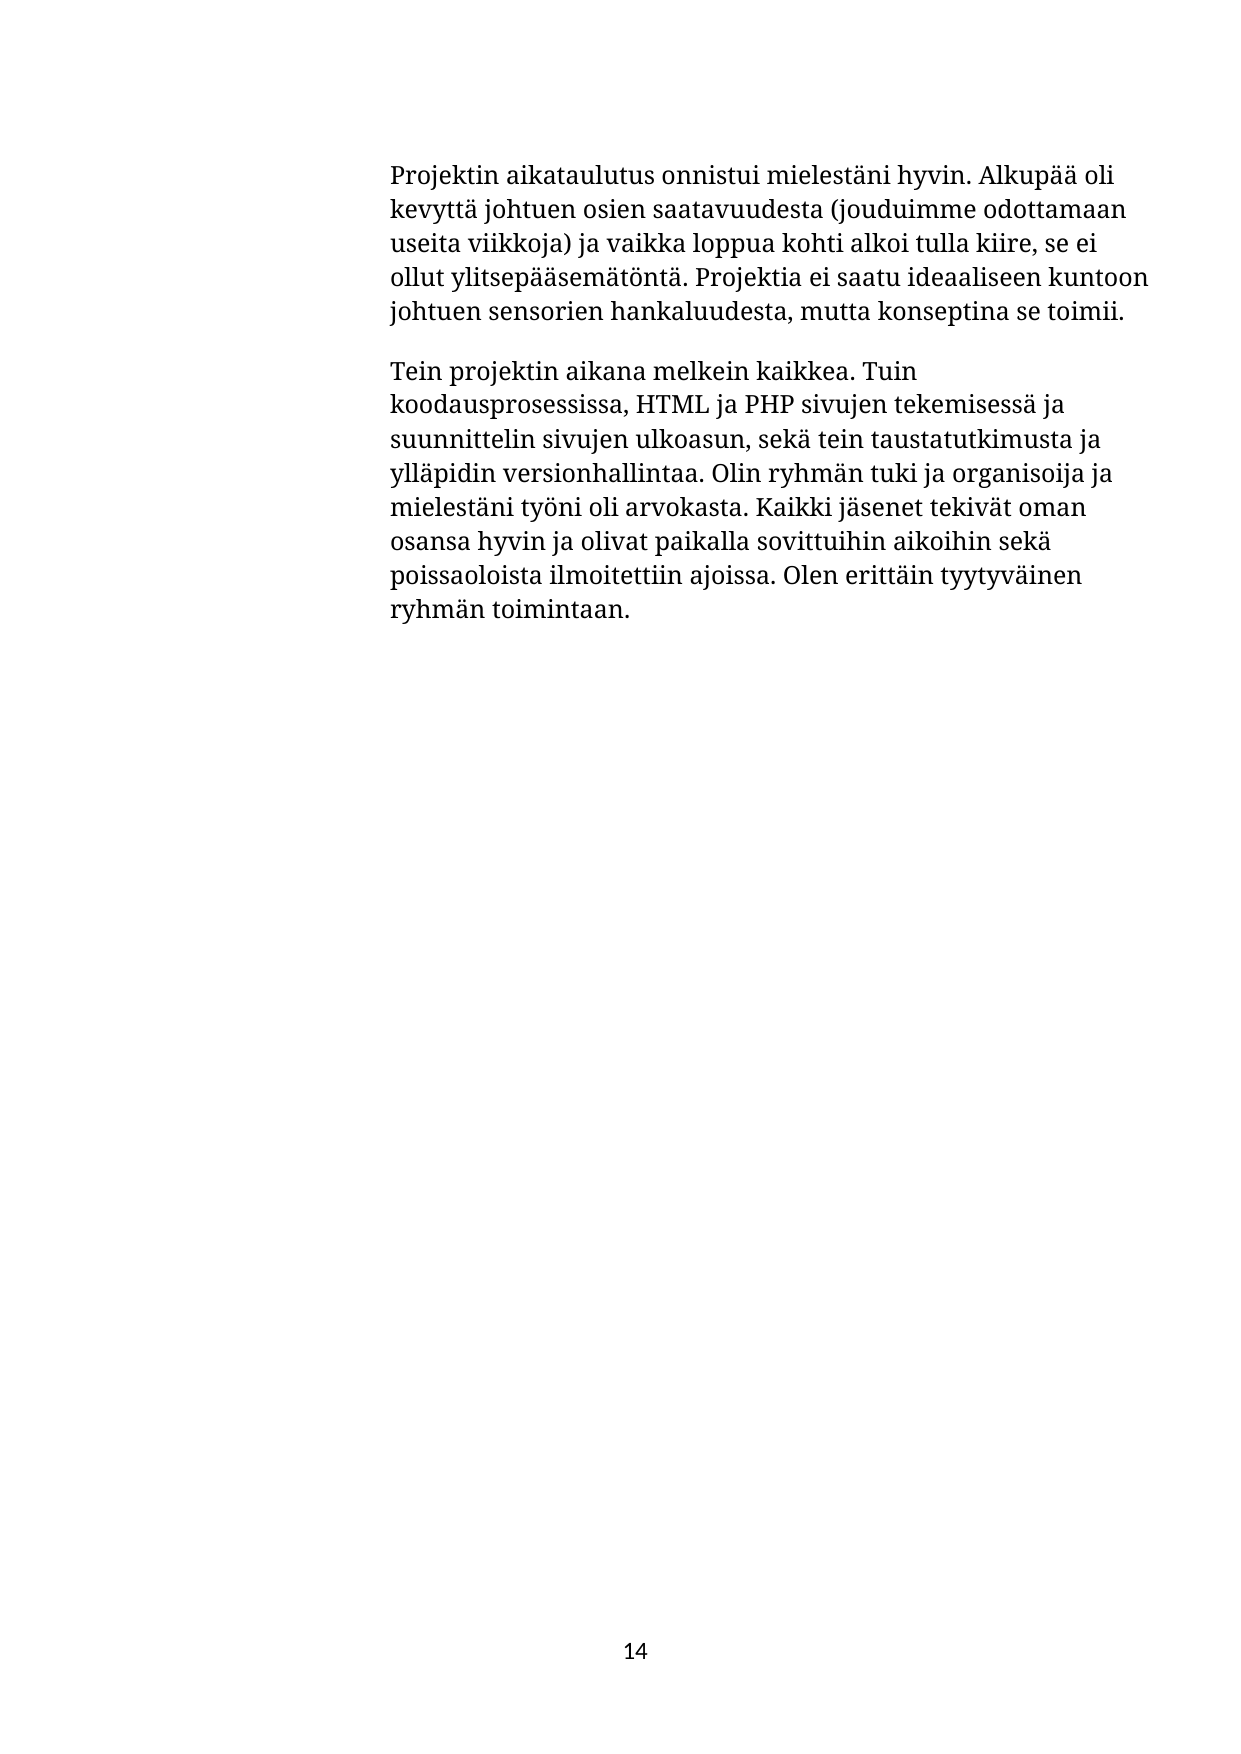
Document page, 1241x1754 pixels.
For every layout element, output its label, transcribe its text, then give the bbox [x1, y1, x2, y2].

text Tein projektin aikana melkein kaikkea. Tuin koodausprosessissa, HTML ja PHP sivujen tekemisessä ja suunnittelin sivujen ulkoasun, sekä tein taustatutkimusta ja ylläpidin versionhallintaa. Olin ryhmän tuki ja organisoija ja mielestäni työni oli arvokasta. Kaikki jäsenet tekivät oman osansa hyvin ja olivat paikalla sovittuihin aikoihin sekä poissaoloista ilmoitettiin ajoissa. Olen erittäin tyytyväinen ryhmän toimintaan. [390, 353, 1152, 626]
text Projektin aikataulutus onnistui mielestäni hyvin. Alkupää oli kevyttä johtuen osien saatavuudesta (jouduimme odottamaan useita viikkoja) ja vaikka loppua kohti alkoi tulla kiire, se ei ollut ylitsepääsemätöntä. Projektia ei saatu ideaaliseen kuntoon johtuen sensorien hankaluudesta, mutta konseptina se toimii. [390, 158, 1152, 328]
